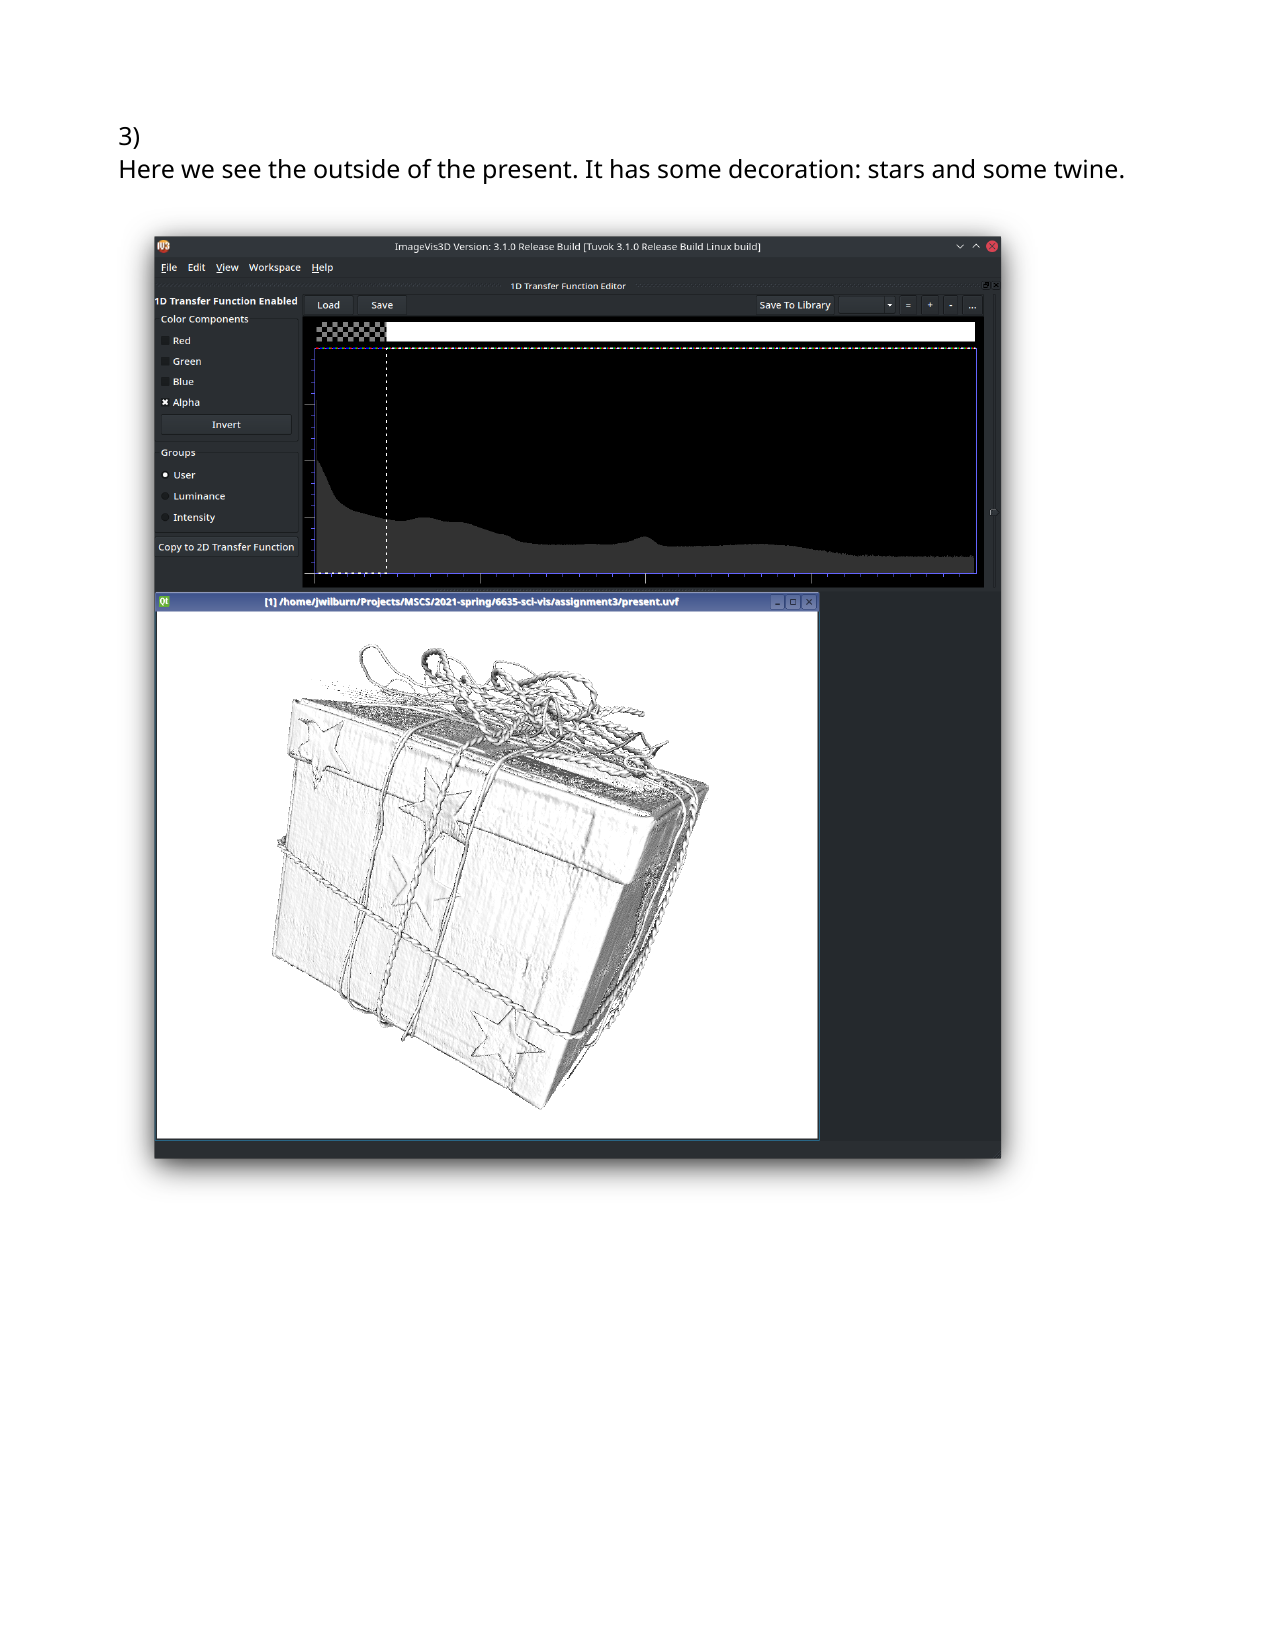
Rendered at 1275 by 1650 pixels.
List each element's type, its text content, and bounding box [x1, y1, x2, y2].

text 3) [118, 118, 1157, 152]
picture [111, 201, 1044, 1209]
text Here we see the outside of the present. It has some decoration: stars and some twine. [118, 152, 1157, 186]
